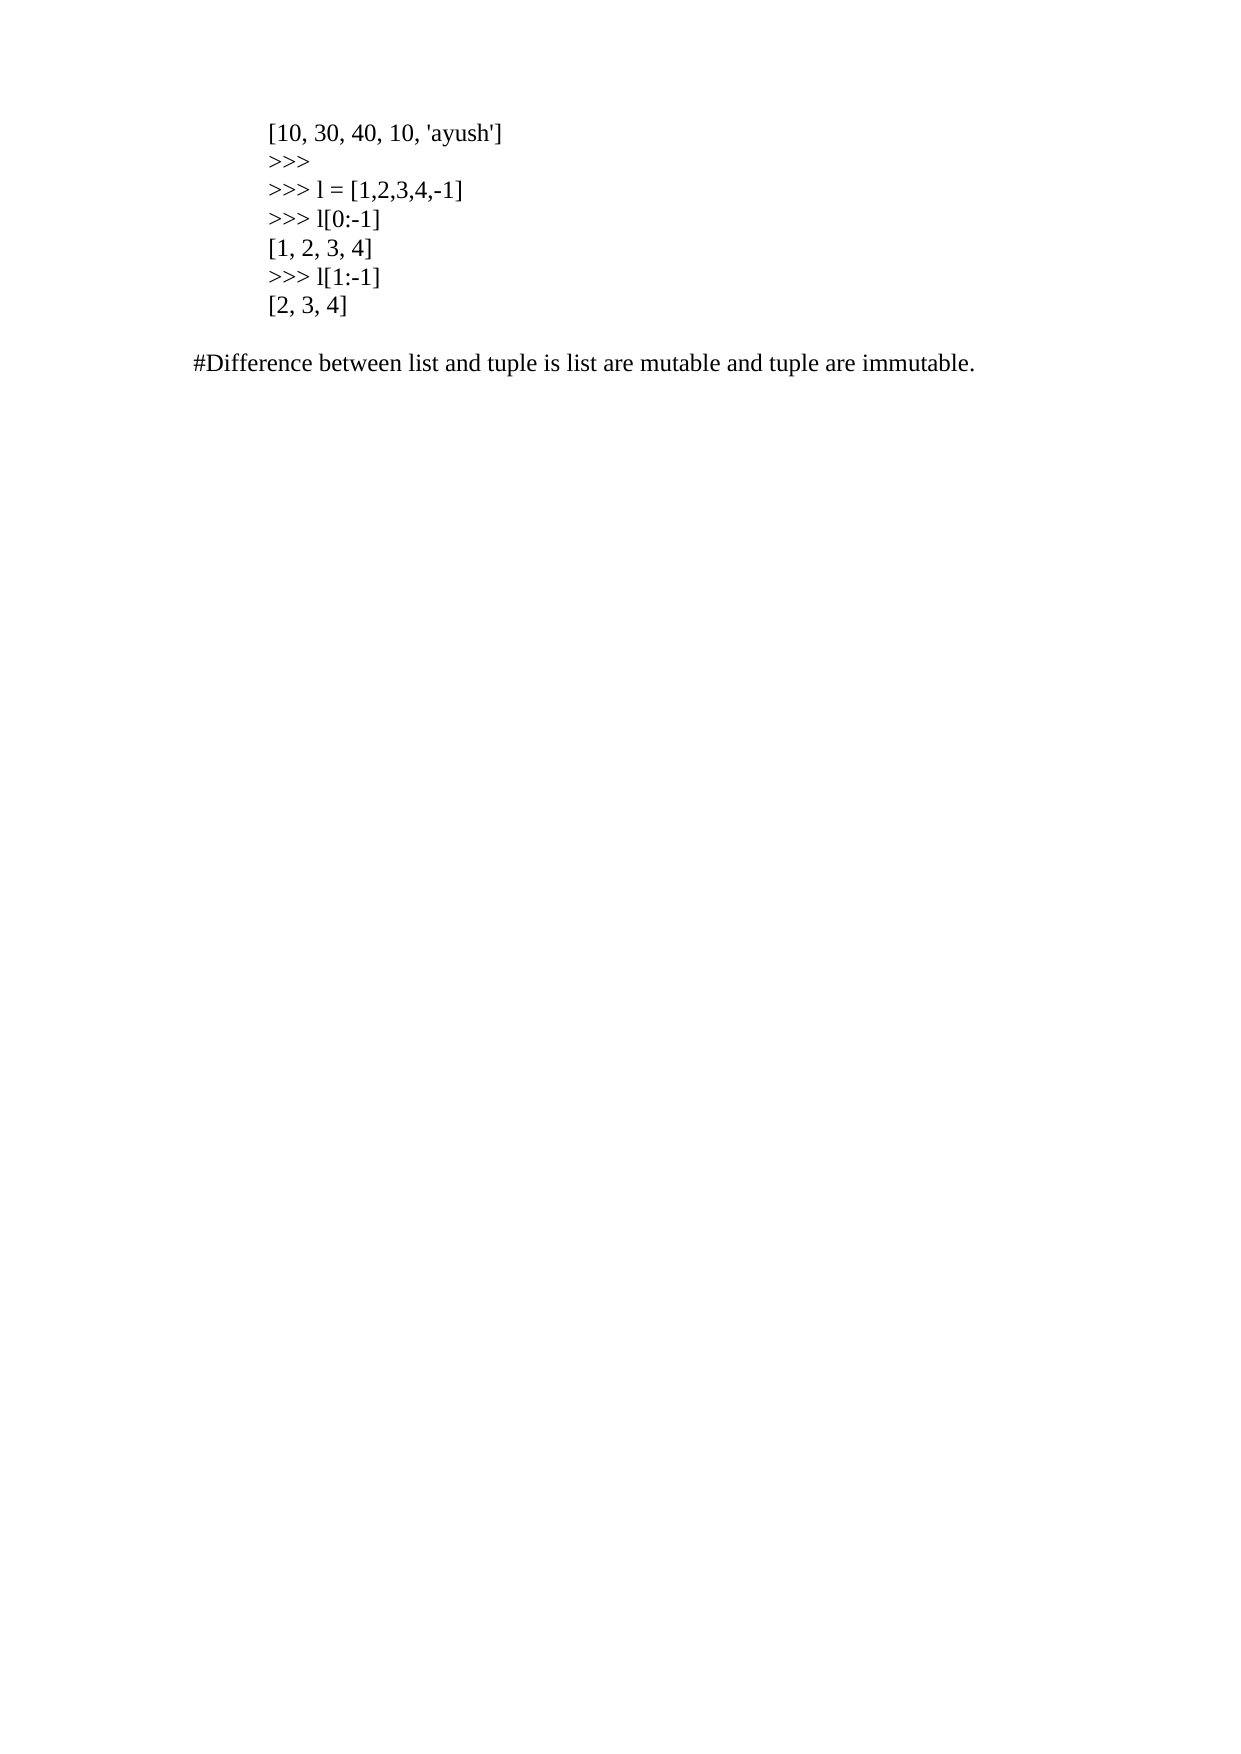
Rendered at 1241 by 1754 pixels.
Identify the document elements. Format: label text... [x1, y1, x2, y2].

text #Difference between list and tuple is list are mutable and tuple are immutable. [118, 348, 1122, 377]
text >>> [118, 147, 1122, 176]
text [10, 30, 40, 10, 'ayush'] [118, 118, 1122, 147]
text [1, 2, 3, 4] [118, 233, 1122, 262]
text [2, 3, 4] [118, 291, 1122, 319]
text >>> l[0:-1] [118, 204, 1122, 233]
text >>> l[1:-1] [118, 262, 1122, 291]
text >>> l = [1,2,3,4,-1] [118, 176, 1122, 204]
